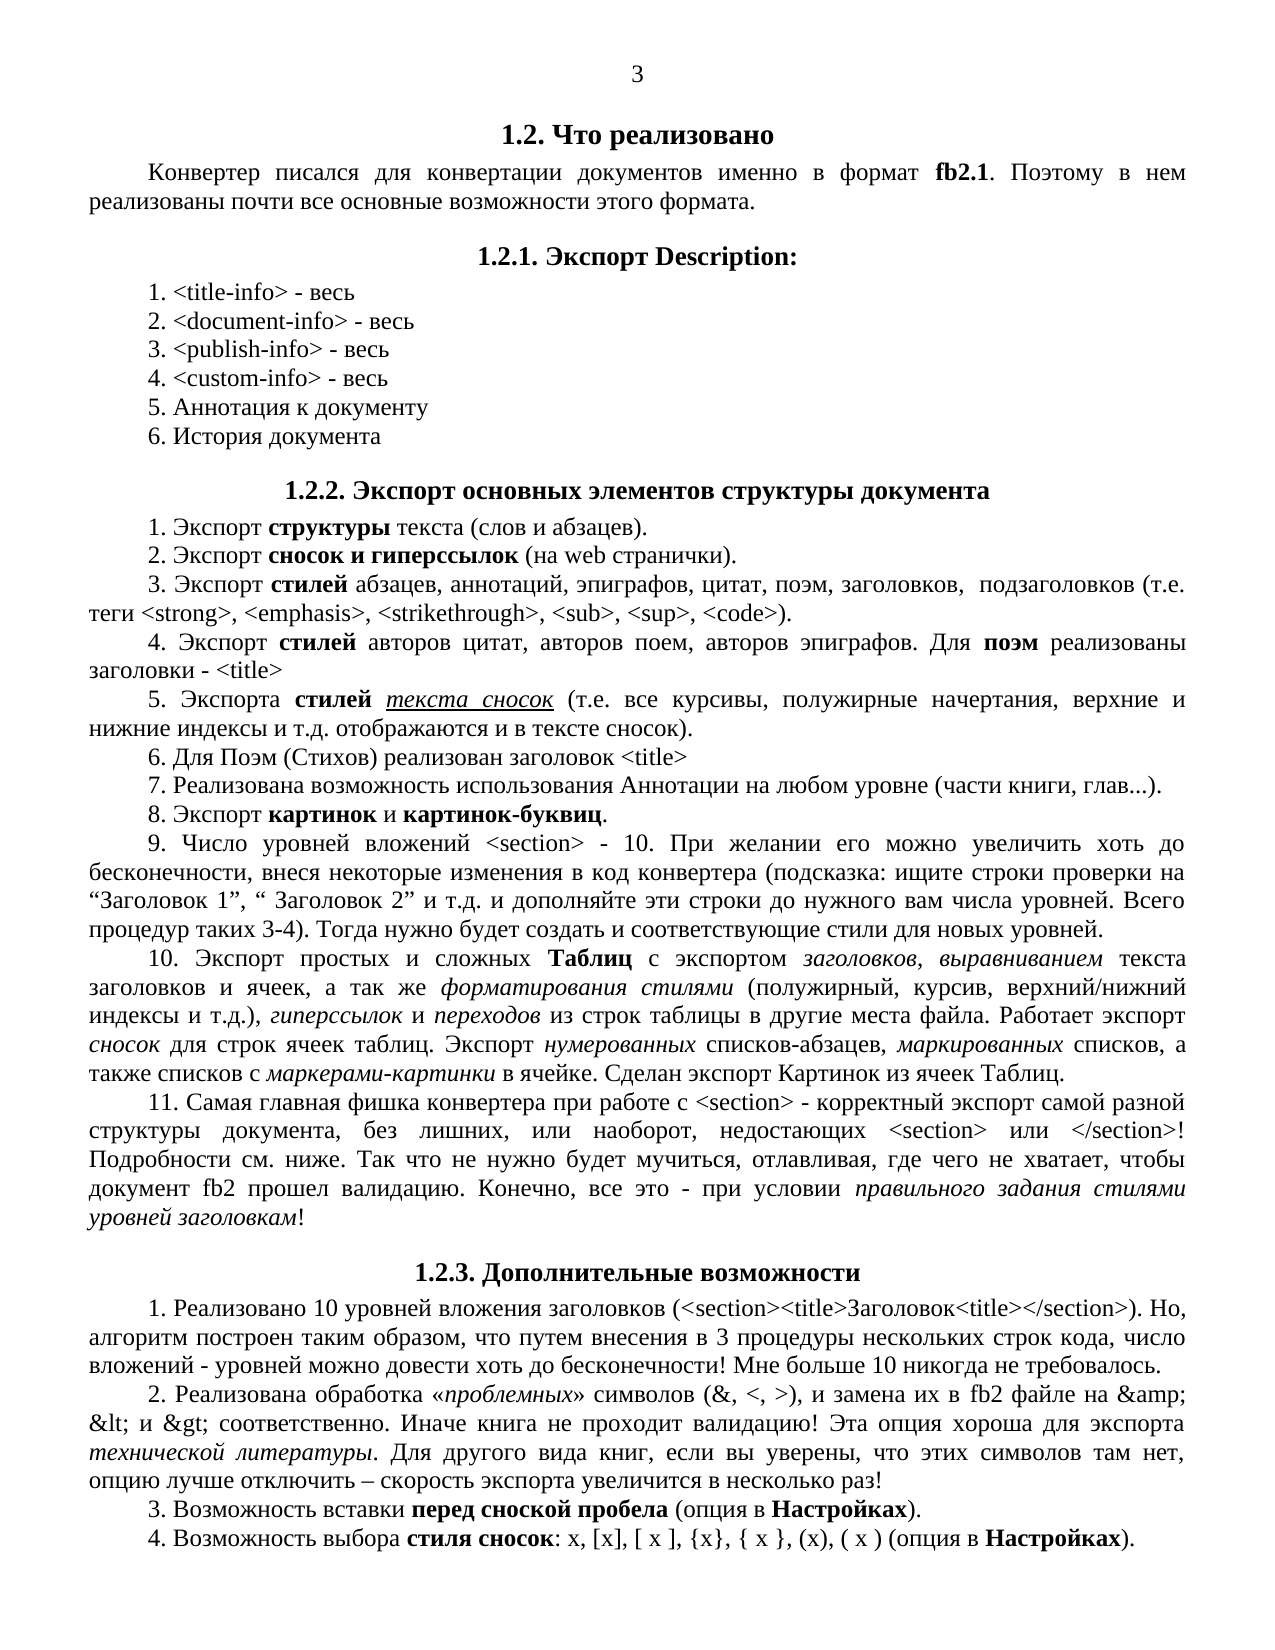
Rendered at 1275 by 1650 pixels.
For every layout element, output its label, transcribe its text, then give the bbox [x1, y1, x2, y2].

text 5. Аннотация к документу [89, 392, 1186, 421]
subtitle 1.2.1. Экспорт Description: [89, 239, 1186, 271]
subtitle 1.2.3. Дополнительные возможности [89, 1256, 1186, 1287]
text Конвертер писался для конвертации документов именно в формат fb2.1. Поэтому в нем реализованы почти все основные возможности этого формата. [89, 157, 1186, 214]
text 10. Экспорт простых и сложных Таблиц с экспортом заголовков, выравниванием текста заголовков и ячеек, а так же форматирования стилями (полужирный, курсив, верхний/нижний индексы и т.д.), гиперссылок и переходов из строк таблицы в другие места файла. Работает экспорт сносок для строк ячеек таблиц. Экспорт нумерованных списков-абзацев, маркированных списков, а также списков с маркерами-картинки в ячейке. Сделан экспорт Картинок из ячеек Таблиц. [89, 943, 1186, 1087]
text 9. Число уровней вложений <section> - 10. При желании его можно увеличить хоть до бесконечности, внеся некоторые изменения в код конвертера (подсказка: ищите строки проверки на “Заголовок 1”, “ Заголовок 2” и т.д. и дополняйте эти строки до нужного вам числа уровней. Всего процедур таких 3-4). Тогда нужно будет создать и соответствующие стили для новых уровней. [89, 828, 1186, 943]
text 4. Экспорт стилей авторов цитат, авторов поем, авторов эпиграфов. Для поэм реализованы заголовки - <title> [89, 627, 1186, 684]
text 2. Реализована обработка «проблемных» символов (&, <, >), и замена их в fb2 файле на &amp; &lt; и &gt; соответственно. Иначе книга не проходит валидацию! Эта опция хороша для экспорта технической литературы. Для другого вида книг, если вы уверены, что этих символов там нет, опцию лучше отключить – скорость экспорта увеличится в несколько раз! [89, 1379, 1186, 1494]
text 4. Возможность выбора стиля сносок: x, [x], [ x ], {x}, { x }, (x), ( x ) (опция в Настройках). [89, 1523, 1186, 1552]
subtitle 1.2. Что реализовано [89, 117, 1186, 151]
text 3. Возможность вставки перед сноской пробела (опция в Настройках). [89, 1494, 1186, 1523]
subtitle 1.2.2. Экспорт основных элементов структуры документа [89, 474, 1186, 506]
text 2. Экспорт сносок и гиперссылок (на web странички). [89, 541, 1186, 569]
text 6. История документа [89, 421, 1186, 449]
text 1. Экспорт структуры текста (слов и абзацев). [89, 512, 1186, 541]
text 2. <document-info> - весь [89, 306, 1186, 334]
text 4. <custom-info> - весь [89, 363, 1186, 392]
text 3. Экспорт стилей абзацев, аннотаций, эпиграфов, цитат, поэм, заголовков, подзаголовков (т.е. теги <strong>, <emphasis>, <strikethrough>, <sub>, <sup>, <code>). [89, 569, 1186, 627]
text 6. Для Поэм (Стихов) реализован заголовок <title> [89, 742, 1186, 771]
text 11. Самая главная фишка конвертера при работе с <section> - корректный экспорт самой разной структуры документа, без лишних, или наоборот, недостающих <section> или </section>! Подробности см. ниже. Так что не нужно будет мучиться, отлавливая, где чего не хватает, чтобы документ fb2 прошел валидацию. Конечно, все это - при условии правильного задания стилями уровней заголовкам! [89, 1087, 1186, 1231]
text 5. Экспорта стилей текста сносок (т.е. все курсивы, полужирные начертания, верхние и нижние индексы и т.д. отображаются и в тексте сносок). [89, 684, 1186, 742]
text 1. Реализовано 10 уровней вложения заголовков (<section><title>Заголовок<title></section>). Но, алгоритм построен таким образом, что путем внесения в 3 процедуры нескольких строк кода, число вложений - уровней можно довести хоть до бесконечности! Мне больше 10 никогда не требовалось. [89, 1293, 1186, 1379]
text 8. Экспорт картинок и картинок-буквиц. [89, 799, 1186, 828]
text 1. <title-info> - весь [89, 277, 1186, 306]
text 7. Реализована возможность использования Аннотации на любом уровне (части книги, глав...). [89, 771, 1186, 799]
text 3. <publish-info> - весь [89, 334, 1186, 363]
